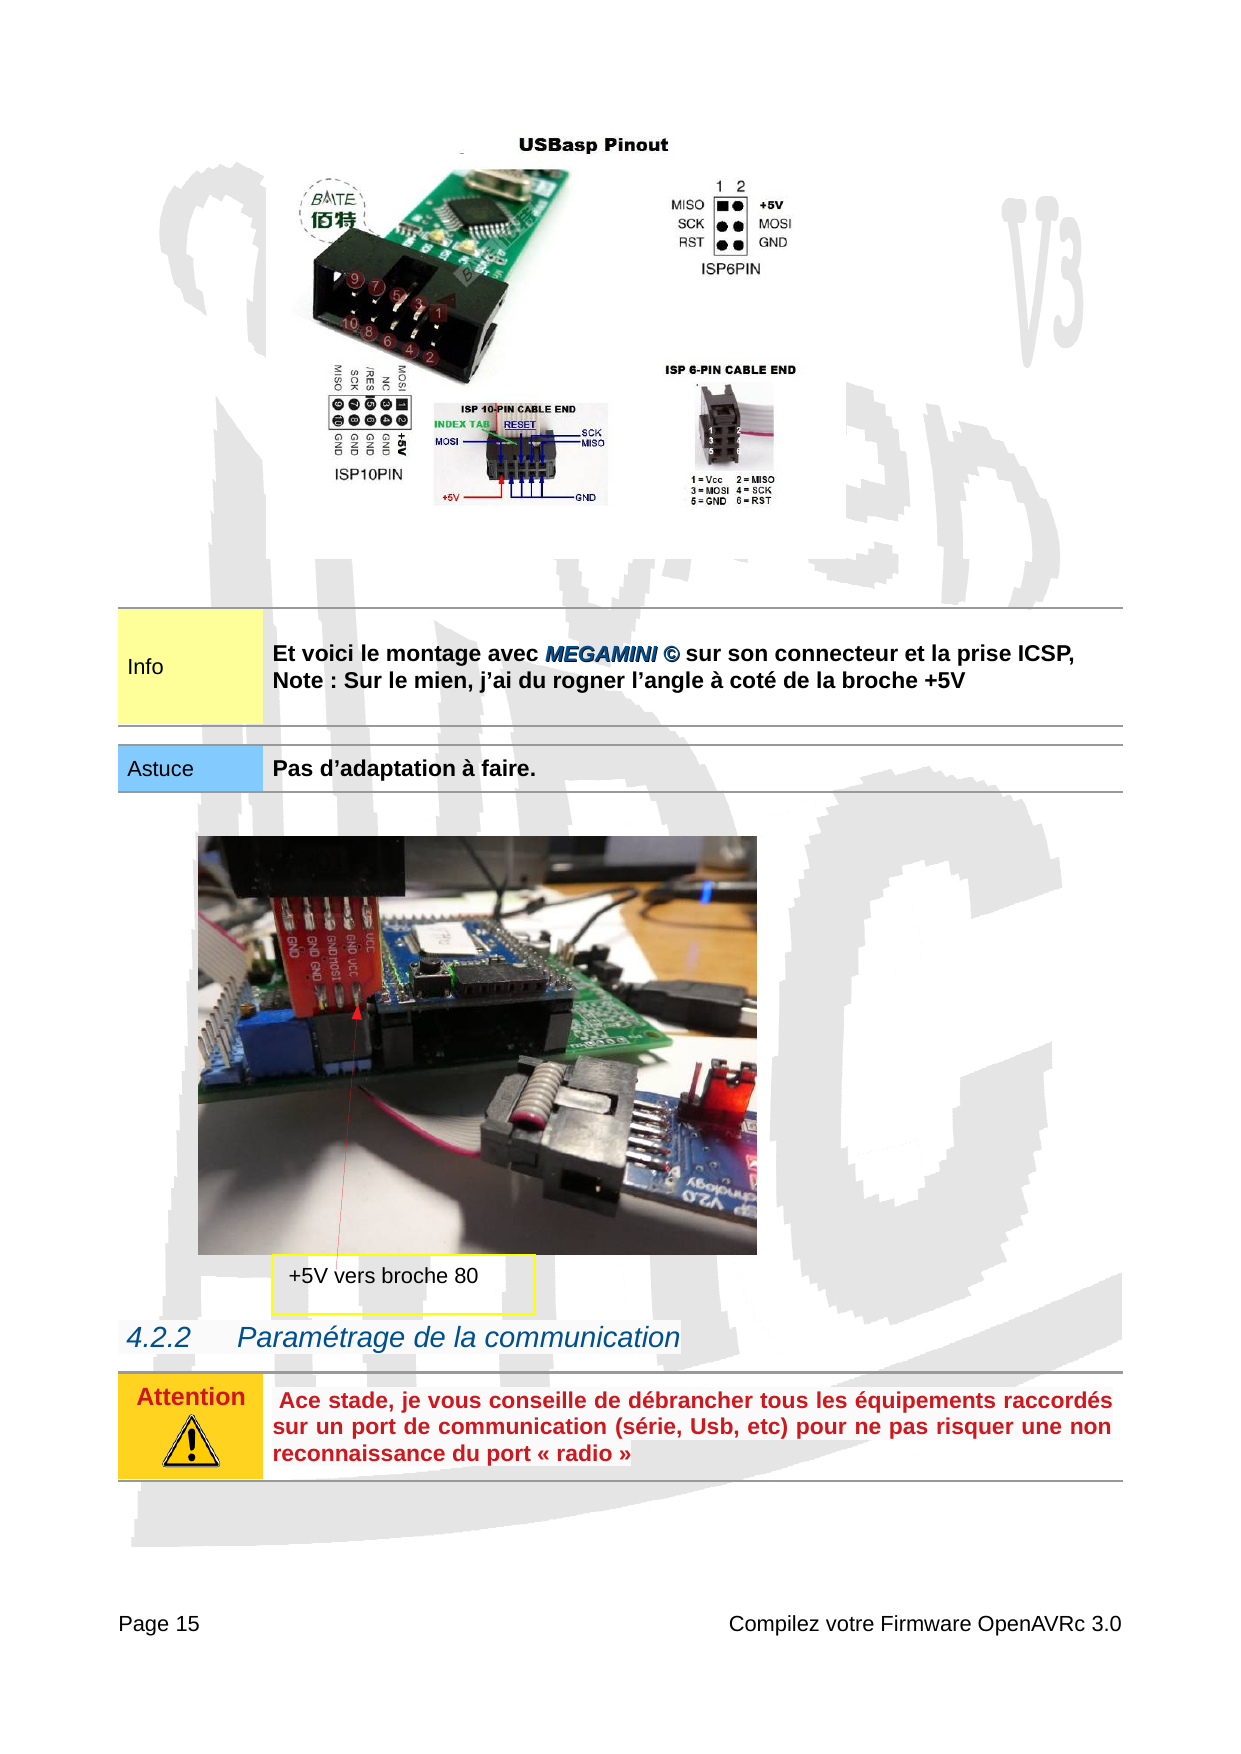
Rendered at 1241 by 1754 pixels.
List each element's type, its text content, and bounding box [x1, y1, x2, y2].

table_header Ace stade, je vous conseille de débrancher tous les équipements raccordés sur un port de communication (série, Usb, etc) pour ne pas risquer une non reconnaissance du port « radio » [264, 1374, 1122, 1479]
table_header Et voici le montage avec MEGAMINI © sur son connecteur et la prise ICSP, Note : Sur le mien, j’ai du rogner l’angle à coté de la broche +5V [264, 609, 1122, 724]
picture [265, 118, 847, 559]
table_header Pas d’adaptation à faire. [264, 746, 1122, 791]
picture [158, 1411, 224, 1471]
picture [198, 836, 757, 1255]
subtitle Paramétrage de la communication [118, 1320, 1122, 1354]
table_header Astuce [118, 746, 263, 791]
table_header Attention [118, 1374, 263, 1479]
table_header Info [118, 609, 263, 724]
text +5V vers broche 80 [288, 1263, 519, 1288]
